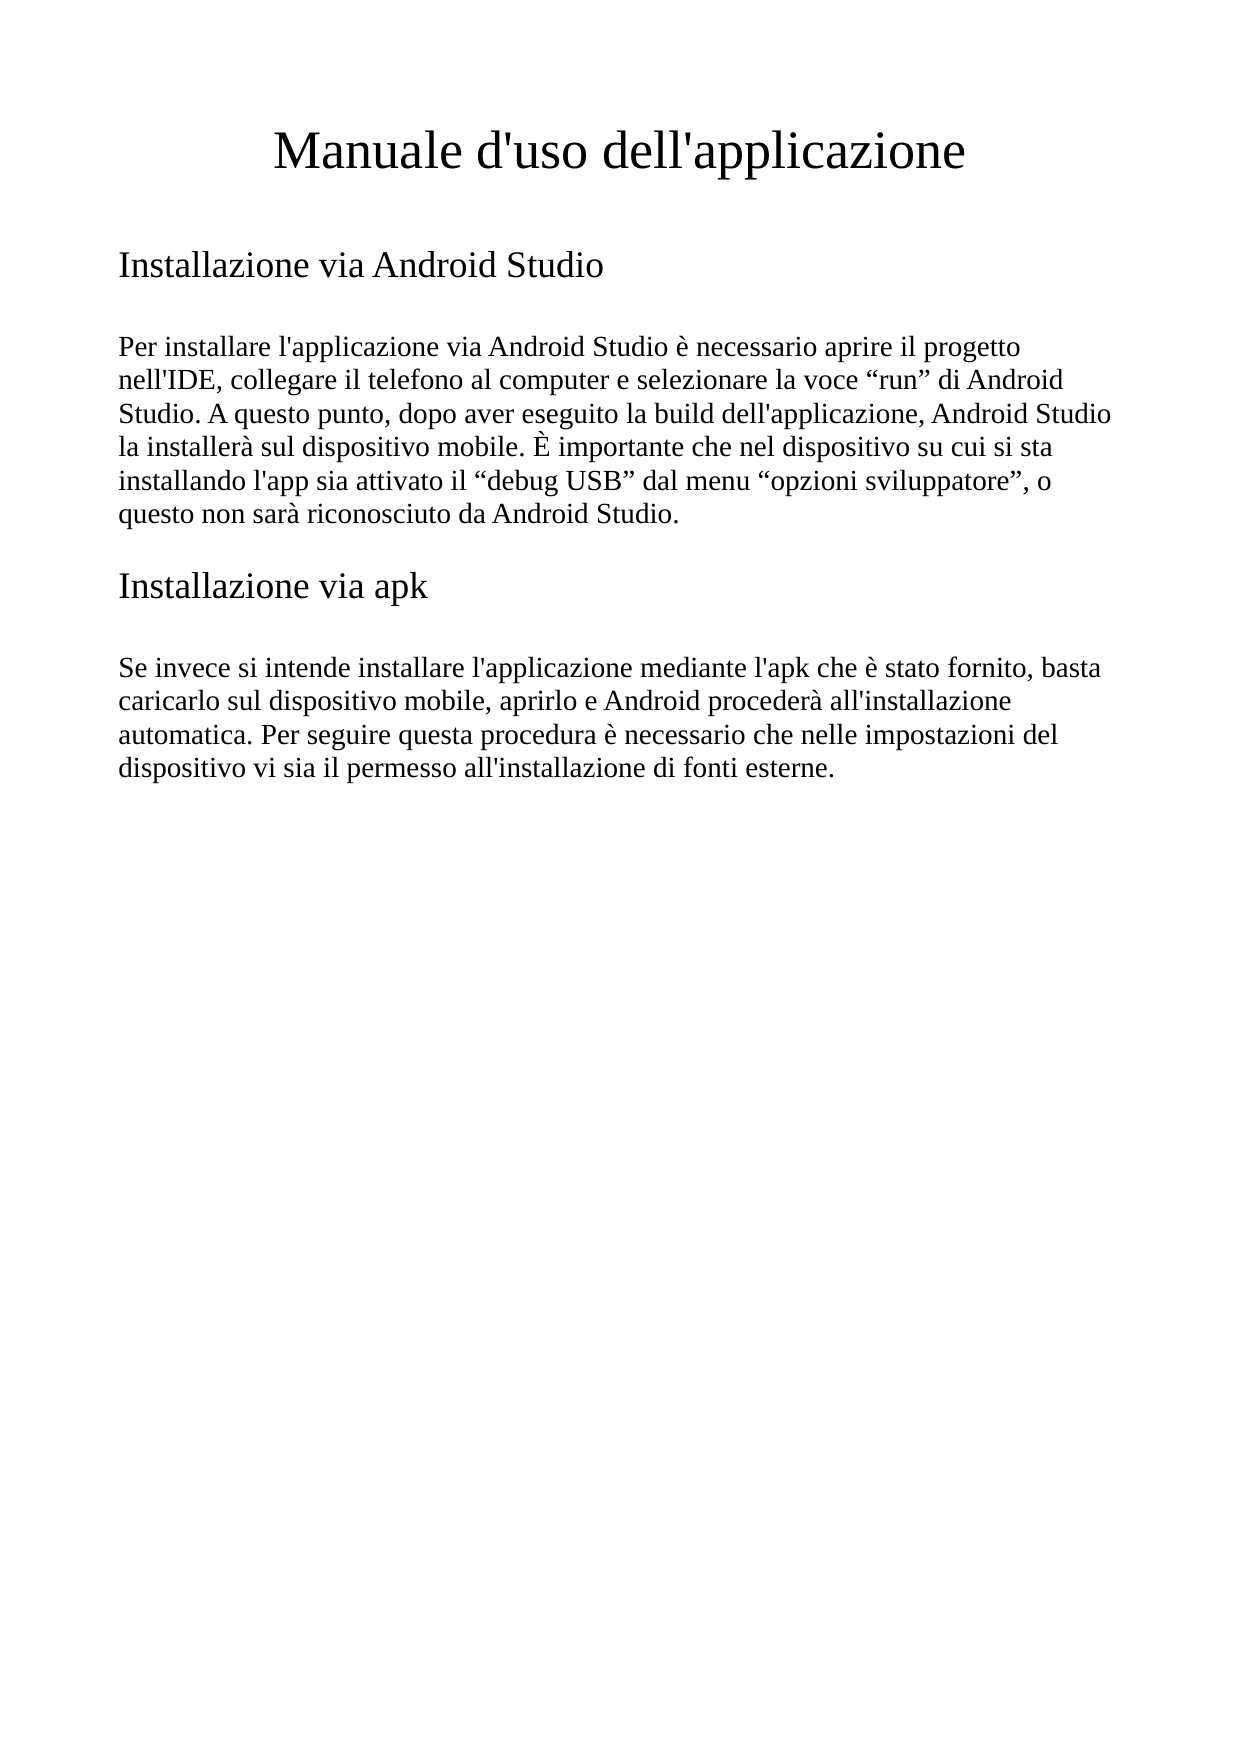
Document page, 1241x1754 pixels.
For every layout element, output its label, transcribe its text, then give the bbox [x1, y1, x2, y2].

text Installazione via apk [118, 564, 1122, 607]
text Manuale d'uso dell'applicazione [118, 118, 1122, 180]
text Per installare l'applicazione via Android Studio è necessario aprire il progetto nell'IDE, collegare il telefono al computer e selezionare la voce “run” di Android Studio. A questo punto, dopo aver eseguito la build dell'applicazione, Android Studio la installerà sul dispositivo mobile. È importante che nel dispositivo su cui si sta installando l'app sia attivato il “debug USB” dal menu “opzioni sviluppatore”, o questo non sarà riconosciuto da Android Studio. [118, 329, 1122, 530]
text Se invece si intende installare l'applicazione mediante l'apk che è stato fornito, basta caricarlo sul dispositivo mobile, aprirlo e Android procederà all'installazione automatica. Per seguire questa procedura è necessario che nelle impostazioni del dispositivo vi sia il permesso all'installazione di fonti esterne. [118, 650, 1122, 784]
text Installazione via Android Studio [118, 243, 1122, 286]
